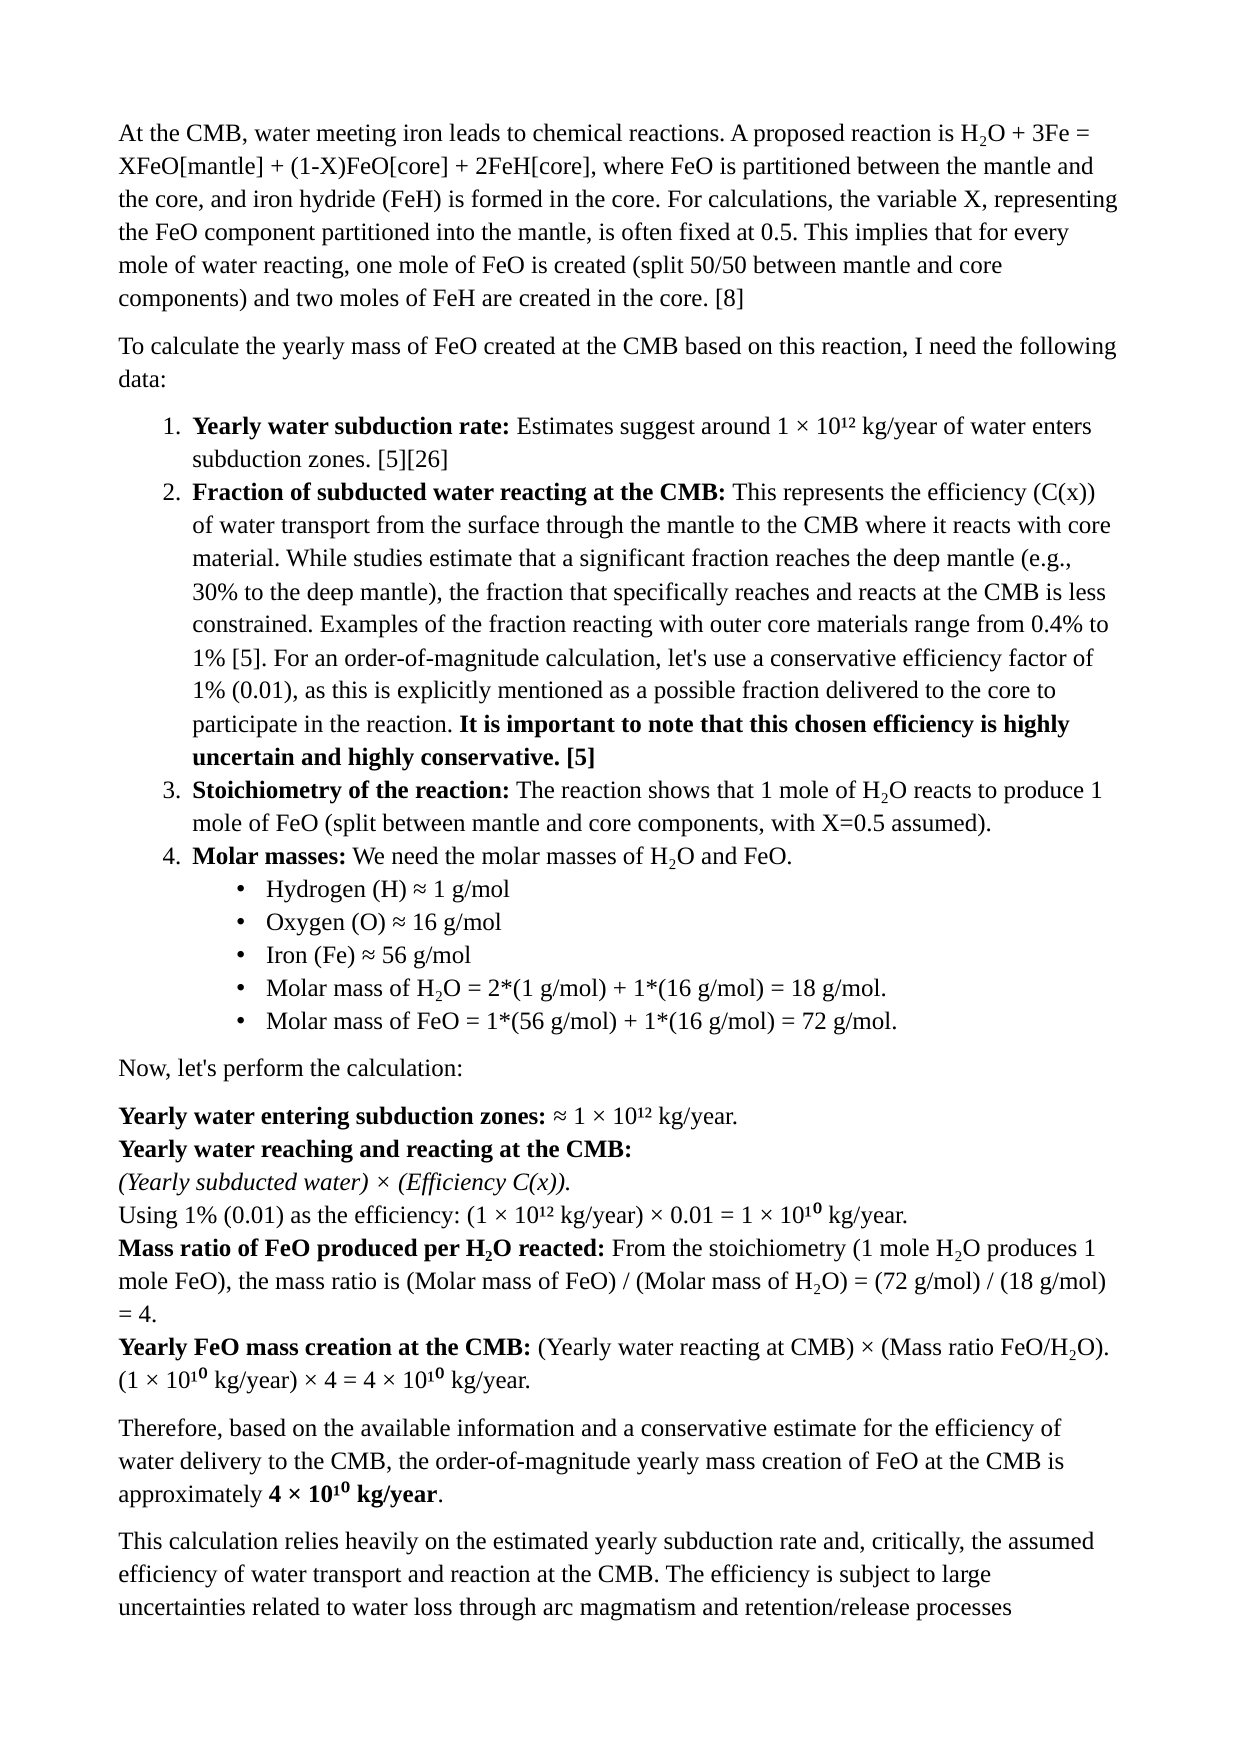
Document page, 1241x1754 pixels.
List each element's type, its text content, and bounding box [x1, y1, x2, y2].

text To calculate the yearly mass of FeO created at the CMB based on this reaction, I need the following data: [118, 331, 1122, 393]
list Yearly water subduction rate: Estimates suggest around 1 × 10¹² kg/year of water enters subduction zones. [5][26] [162, 411, 1122, 473]
text (Yearly subducted water) × (Efficiency C(x)). [118, 1167, 1122, 1196]
list Molar mass of H₂O = 2*(1 g/mol) + 1*(16 g/mol) = 18 g/mol. [236, 973, 1122, 1002]
text At the CMB, water meeting iron leads to chemical reactions. A proposed reaction is H₂O + 3Fe = XFeO[mantle] + (1-X)FeO[core] + 2FeH[core], where FeO is partitioned between the mantle and the core, and iron hydride (FeH) is formed in the core. For calculations, the variable X, representing the FeO component partitioned into the mantle, is often fixed at 0.5. This implies that for every mole of water reacting, one mole of FeO is created (split 50/50 between mantle and core components) and two moles of FeH are created in the core. [8] [118, 118, 1122, 312]
text Mass ratio of FeO produced per H₂O reacted: From the stoichiometry (1 mole H₂O produces 1 mole FeO), the mass ratio is (Molar mass of FeO) / (Molar mass of H₂O) = (72 g/mol) / (18 g/mol) = 4. [118, 1233, 1122, 1328]
text Yearly FeO mass creation at the CMB: (Yearly water reacting at CMB) × (Mass ratio FeO/H₂O). (1 × 10¹⁰ kg/year) × 4 = 4 × 10¹⁰ kg/year. [118, 1332, 1122, 1394]
list Stoichiometry of the reaction: The reaction shows that 1 mole of H₂O reacts to produce 1 mole of FeO (split between mantle and core components, with X=0.5 assumed). [162, 775, 1122, 836]
list Molar masses: We need the molar masses of H₂O and FeO. [162, 841, 1122, 869]
list Hydrogen (H) ≈ 1 g/mol [236, 874, 1122, 902]
list Oxygen (O) ≈ 16 g/mol [236, 907, 1122, 936]
list Iron (Fe) ≈ 56 g/mol [236, 940, 1122, 968]
text This calculation relies heavily on the estimated yearly subduction rate and, critically, the assumed efficiency of water transport and reaction at the CMB. The efficiency is subject to large uncertainties related to water loss through arc magmatism and retention/release processes [118, 1526, 1122, 1621]
list Molar mass of FeO = 1*(56 g/mol) + 1*(16 g/mol) = 72 g/mol. [236, 1006, 1122, 1034]
text Therefore, based on the available information and a conservative estimate for the efficiency of water delivery to the CMB, the order-of-magnitude yearly mass creation of FeO at the CMB is approximately 4 × 10¹⁰ kg/year. [118, 1413, 1122, 1508]
text Now, let's perform the calculation: [118, 1053, 1122, 1082]
list Fraction of subducted water reacting at the CMB: This represents the efficiency (C(x)) of water transport from the surface through the mantle to the CMB where it reacts with core material. While studies estimate that a significant fraction reaches the deep mantle (e.g., 30% to the deep mantle), the fraction that specifically reaches and reacts at the CMB is less constrained. Examples of the fraction reacting with outer core materials range from 0.4% to 1% [5]. For an order-of-magnitude calculation, let's use a conservative efficiency factor of 1% (0.01), as this is explicitly mentioned as a possible fraction delivered to the core to participate in the reaction. It is important to note that this chosen efficiency is highly uncertain and highly conservative. [5] [162, 477, 1122, 770]
text Yearly water entering subduction zones: ≈ 1 × 10¹² kg/year. [118, 1101, 1122, 1130]
text Yearly water reaching and reacting at the CMB: [118, 1134, 1122, 1163]
text Using 1% (0.01) as the efficiency: (1 × 10¹² kg/year) × 0.01 = 1 × 10¹⁰ kg/year. [118, 1200, 1122, 1229]
